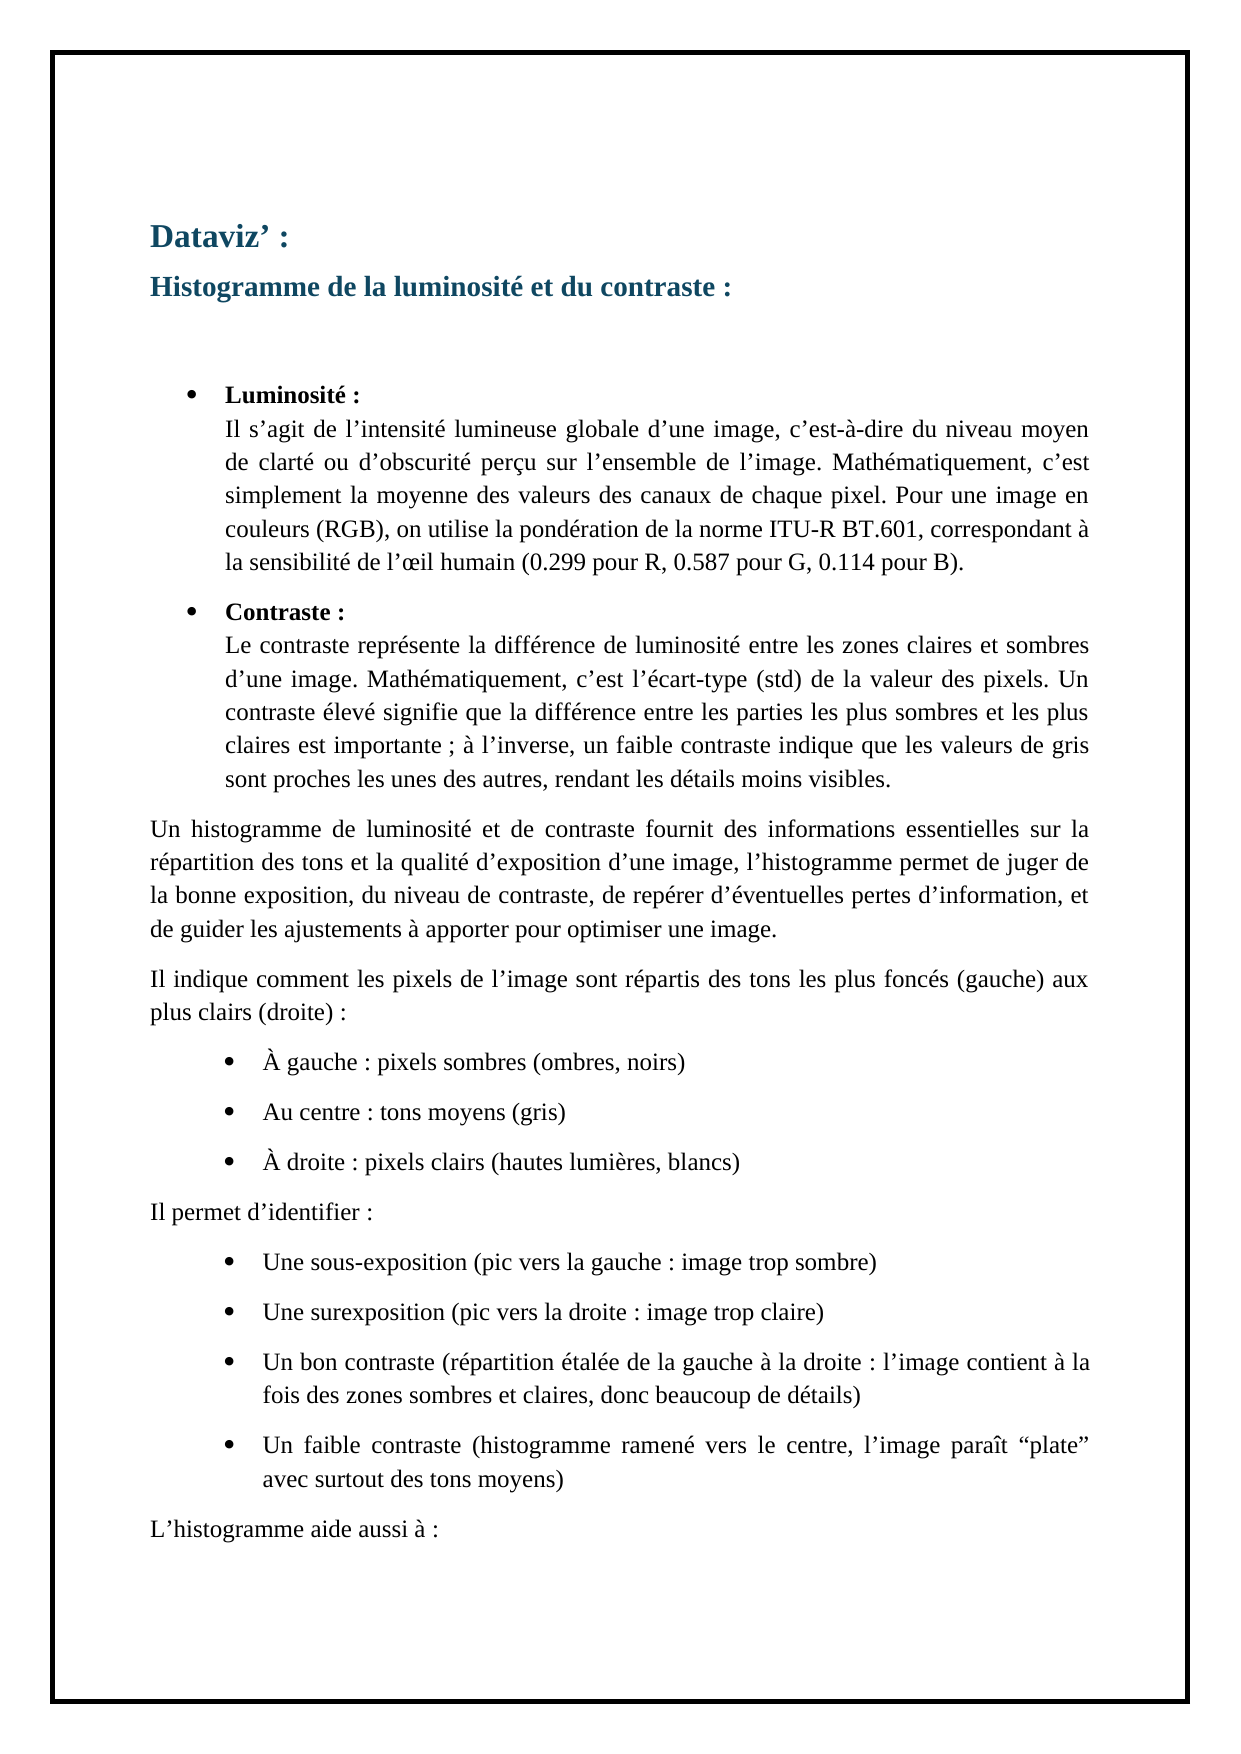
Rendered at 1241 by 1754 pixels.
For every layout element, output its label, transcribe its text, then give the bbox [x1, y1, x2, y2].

text L’histogramme aide aussi à : [150, 1514, 1090, 1542]
list Au centre : tons moyens (gris) [225, 1097, 1090, 1126]
list Une surexposition (pic vers la droite : image trop claire) [225, 1297, 1090, 1326]
list À droite : pixels clairs (hautes lumières, blancs) [225, 1147, 1090, 1176]
text Un histogramme de luminosité et de contraste fournit des informations essentielles sur la répartition des tons et la qualité d’exposition d’une image, l’histogramme permet de juger de la bonne exposition, du niveau de contraste, de repérer d’éventuelles pertes d’information, et de guider les ajustements à apporter pour optimiser une image. [150, 814, 1090, 942]
text Il permet d’identifier : [150, 1197, 1090, 1226]
list Luminosité : Il s’agit de l’intensité lumineuse globale d’une image, c’est-à-dire du niveau moyen de clarté ou d’obscurité perçu sur l’ensemble de l’image. Mathématiquement, c’est simplement la moyenne des valeurs des canaux de chaque pixel. Pour une image en couleurs (RGB), on utilise la pondération de la norme ITU-R BT.601, correspondant à la sensibilité de l’œil humain (0.299 pour R, 0.587 pour G, 0.114 pour B). [187, 380, 1090, 576]
list Contraste : Le contraste représente la différence de luminosité entre les zones claires et sombres d’une image. Mathématiquement, c’est l’écart-type (std) de la valeur des pixels. Un contraste élevé signifie que la différence entre les parties les plus sombres et les plus claires est importante ; à l’inverse, un faible contraste indique que les valeurs de gris sont proches les unes des autres, rendant les détails moins visibles. [187, 597, 1090, 792]
subtitle Dataviz’ : [150, 217, 1090, 255]
list Un faible contraste (histogramme ramené vers le centre, l’image paraît “plate” avec surtout des tons moyens) [225, 1430, 1090, 1492]
list À gauche : pixels sombres (ombres, noirs) [225, 1047, 1090, 1076]
list Une sous-exposition (pic vers la gauche : image trop sombre) [225, 1247, 1090, 1276]
text Histogramme de la luminosité et du contraste : [150, 269, 1090, 303]
text Il indique comment les pixels de l’image sont répartis des tons les plus foncés (gauche) aux plus clairs (droite) : [150, 964, 1090, 1026]
list Un bon contraste (répartition étalée de la gauche à la droite : l’image contient à la fois des zones sombres et claires, donc beaucoup de détails) [225, 1347, 1090, 1409]
